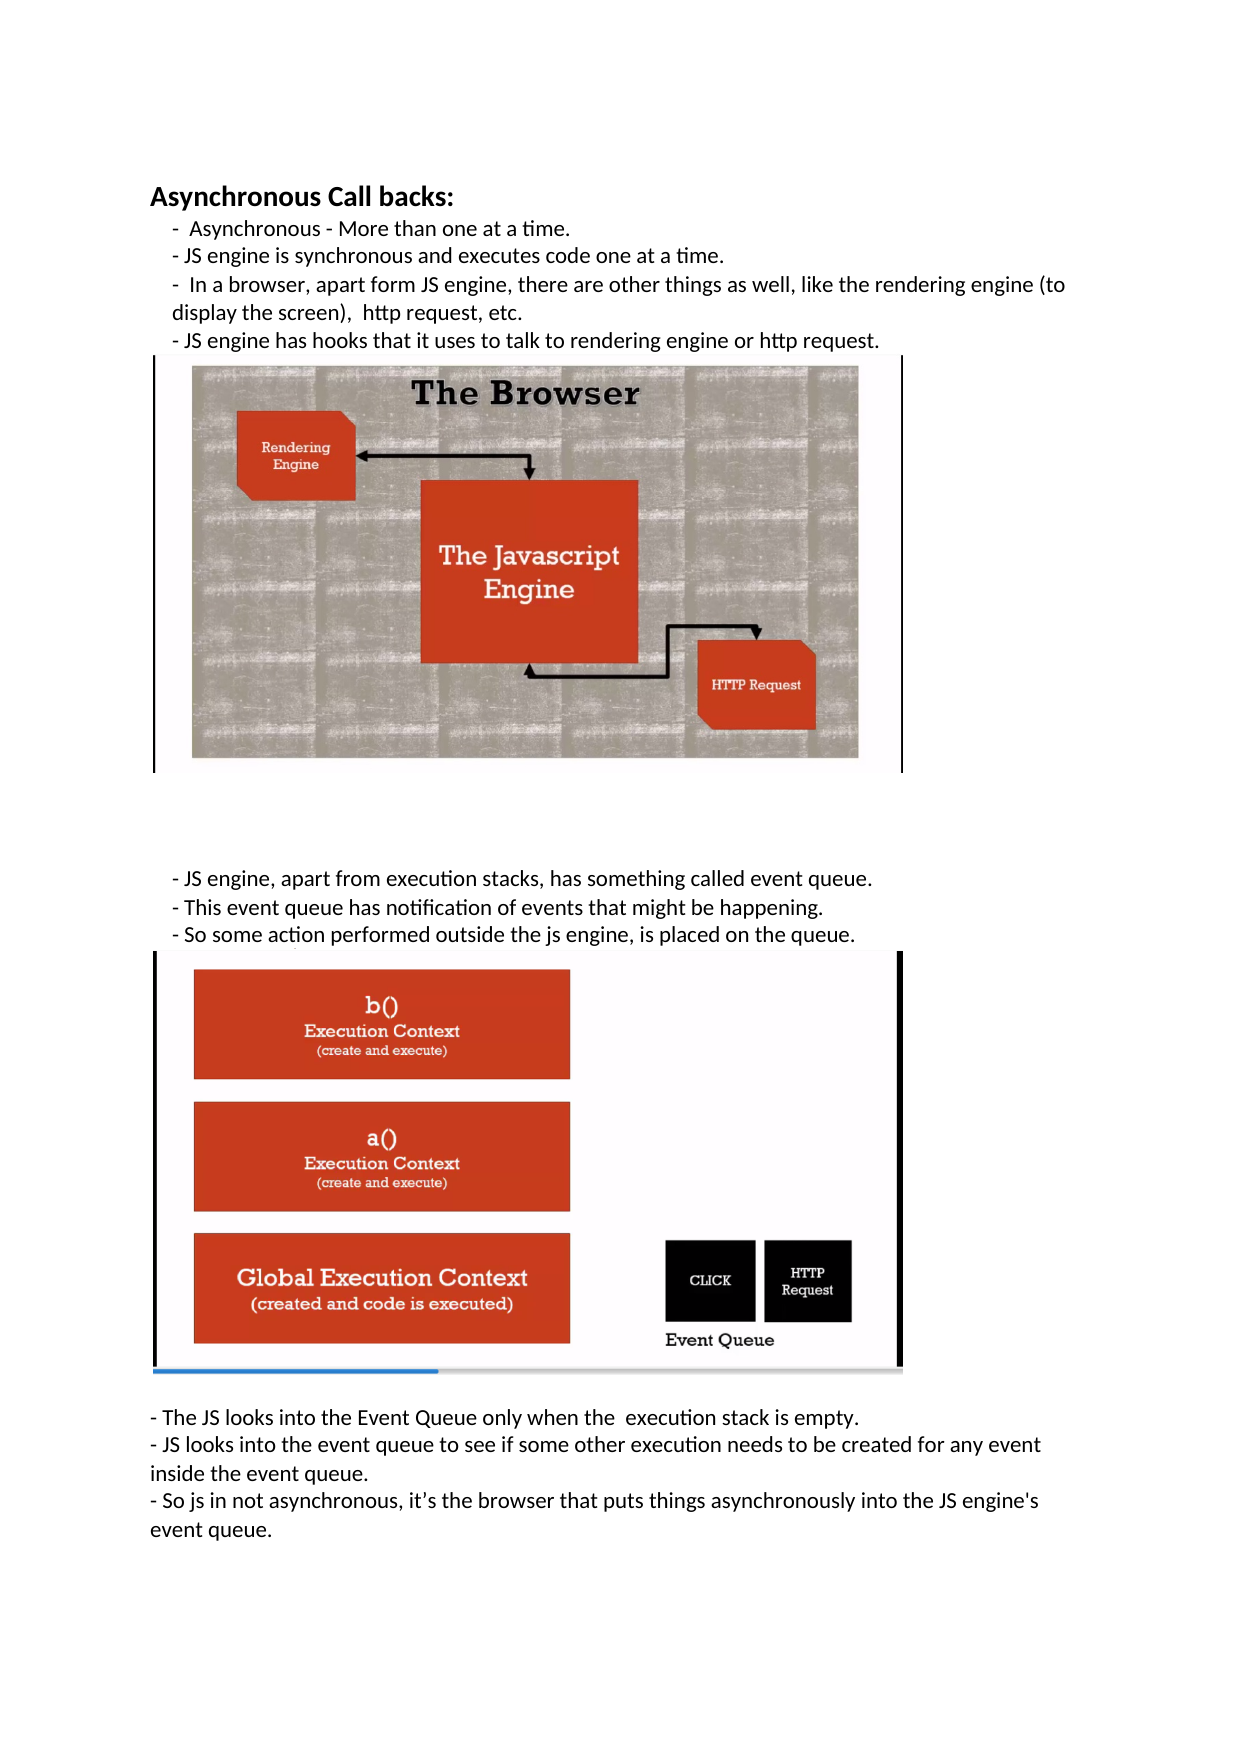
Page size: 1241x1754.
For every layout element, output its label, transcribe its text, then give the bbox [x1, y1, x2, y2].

list Asynchronous Call backs: [150, 178, 1090, 214]
picture [153, 948, 903, 1375]
list - So js in not asynchronous, it’s the browser that puts things asynchronously into the JS engine's event queue. [150, 1487, 1090, 1543]
picture [153, 353, 903, 773]
list - JS looks into the event queue to see if some other execution needs to be created for any event inside the event queue. [150, 1431, 1090, 1487]
list - This event queue has notification of events that might be happening. [172, 893, 1090, 921]
list - So some action performed outside the js engine, is placed on the queue. [172, 921, 1090, 949]
list - Asynchronous - More than one at a time. [172, 214, 1090, 242]
list - In a browser, apart form JS engine, there are other things as well, like the rendering engine (to display the screen), http request, etc. [172, 270, 1090, 326]
list - JS engine, apart from execution stacks, has something called event queue. [172, 864, 1090, 893]
list - The JS looks into the Event Queue only when the execution stack is empty. [150, 1403, 1090, 1431]
list - JS engine is synchronous and executes code one at a time. [172, 242, 1090, 270]
list - JS engine has hooks that it uses to talk to rendering engine or http request. [172, 326, 1090, 354]
